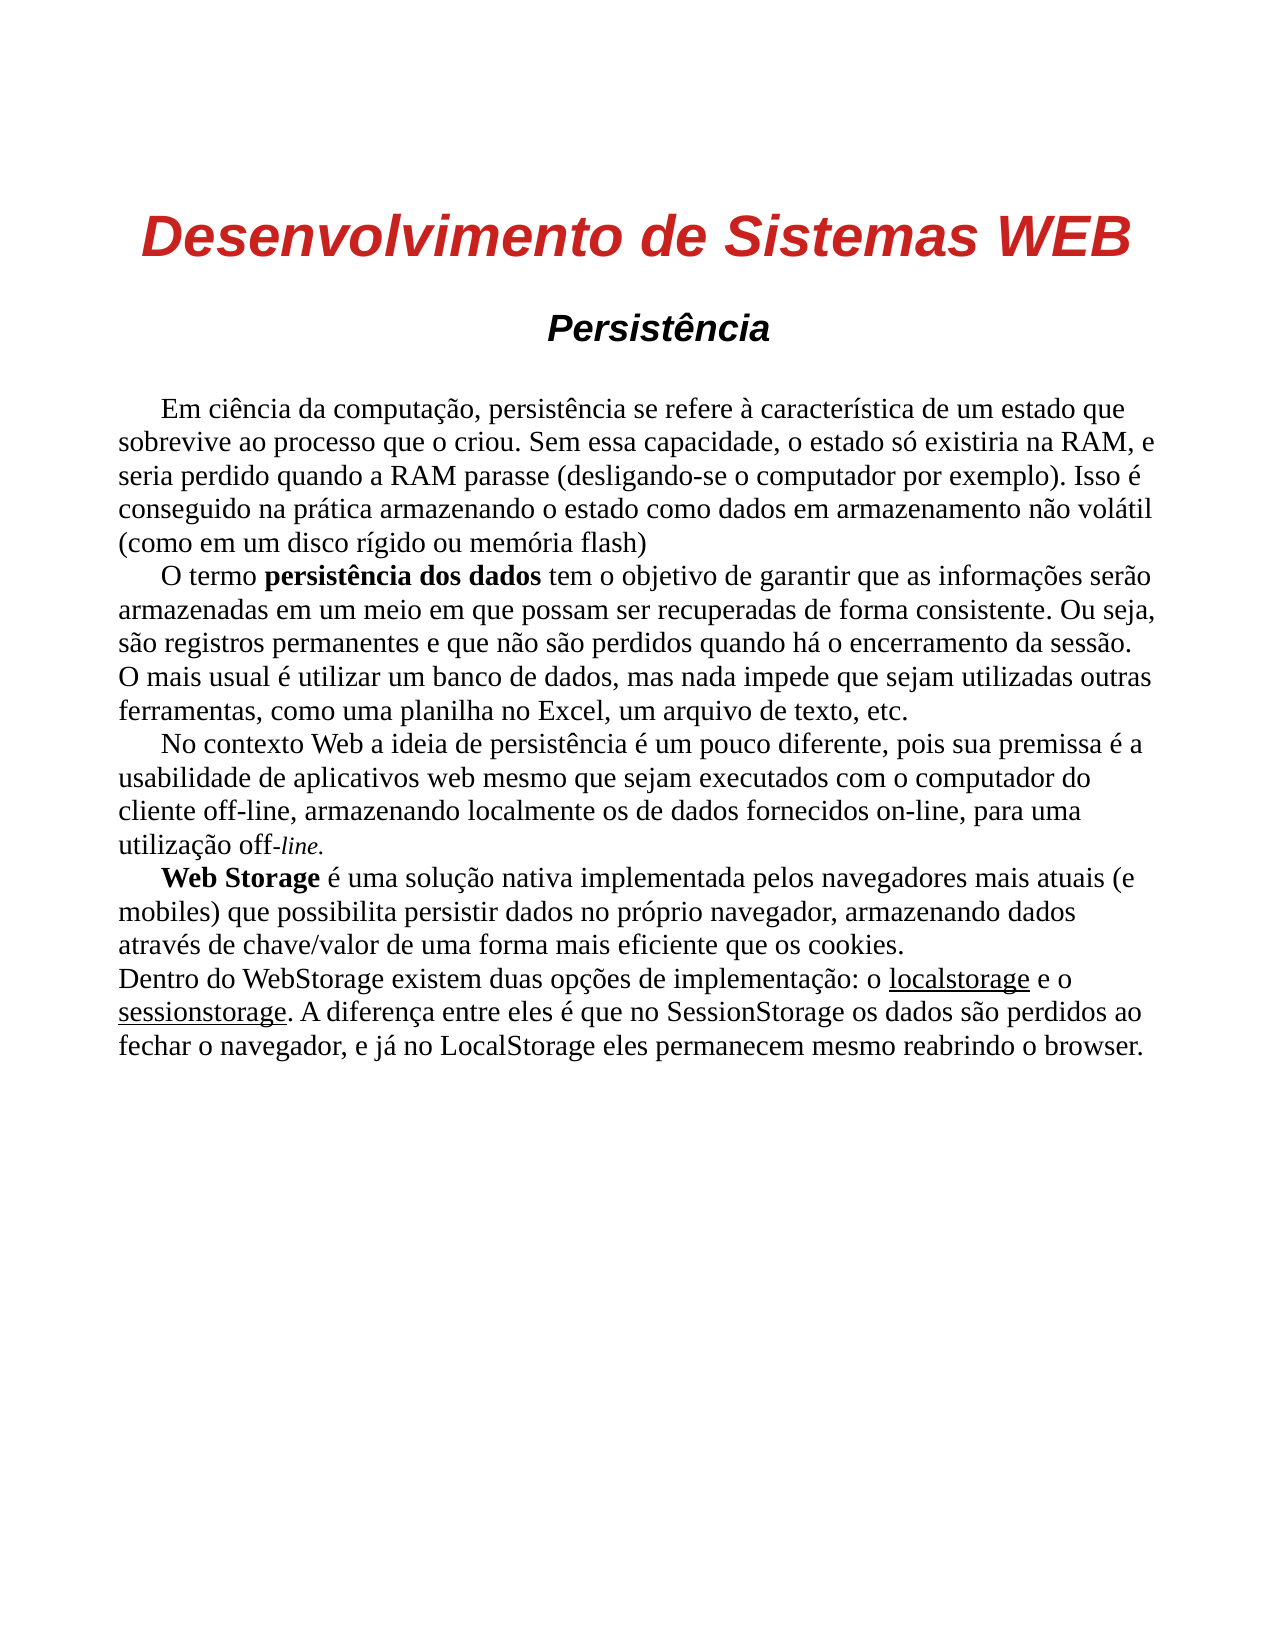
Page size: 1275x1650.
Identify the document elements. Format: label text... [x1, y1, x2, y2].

text Em ciência da computação, persistência se refere à característica de um estado que sobrevive ao processo que o criou. Sem essa capacidade, o estado só existiria na RAM, e seria perdido quando a RAM parasse (desligando-se o computador por exemplo). Isso é conseguido na prática armazenando o estado como dados em armazenamento não volátil (como em um disco rígido ou memória flash) [118, 391, 1157, 558]
text O termo persistência dos dados tem o objetivo de garantir que as informações serão armazenadas em um meio em que possam ser recuperadas de forma consistente. Ou seja, são registros permanentes e que não são perdidos quando há o encerramento da sessão. O mais usual é utilizar um banco de dados, mas nada impede que sejam utilizadas outras ferramentas, como uma planilha no Excel, um arquivo de texto, etc. [118, 558, 1157, 726]
text No contexto Web a ideia de persistência é um pouco diferente, pois sua premissa é a usabilidade de aplicativos web mesmo que sejam executados com o computador do cliente off-line, armazenando localmente os de dados fornecidos on-line, para uma utilização off-line. [118, 726, 1157, 860]
text Web Storage é uma solução nativa implementada pelos navegadores mais atuais (e mobiles) que possibilita persistir dados no próprio navegador, armazenando dados através de chave/valor de uma forma mais eficiente que os cookies. [118, 860, 1157, 961]
text Dentro do WebStorage existem duas opções de implementação: o localstorage e o sessionstorage. A diferença entre eles é que no SessionStorage os dados são perdidos ao fechar o navegador, e já no LocalStorage eles permanecem mesmo reabrindo o browser. [118, 961, 1157, 1062]
subtitle Persistência [118, 306, 1157, 349]
title Desenvolvimento de Sistemas WEB [118, 201, 1157, 268]
